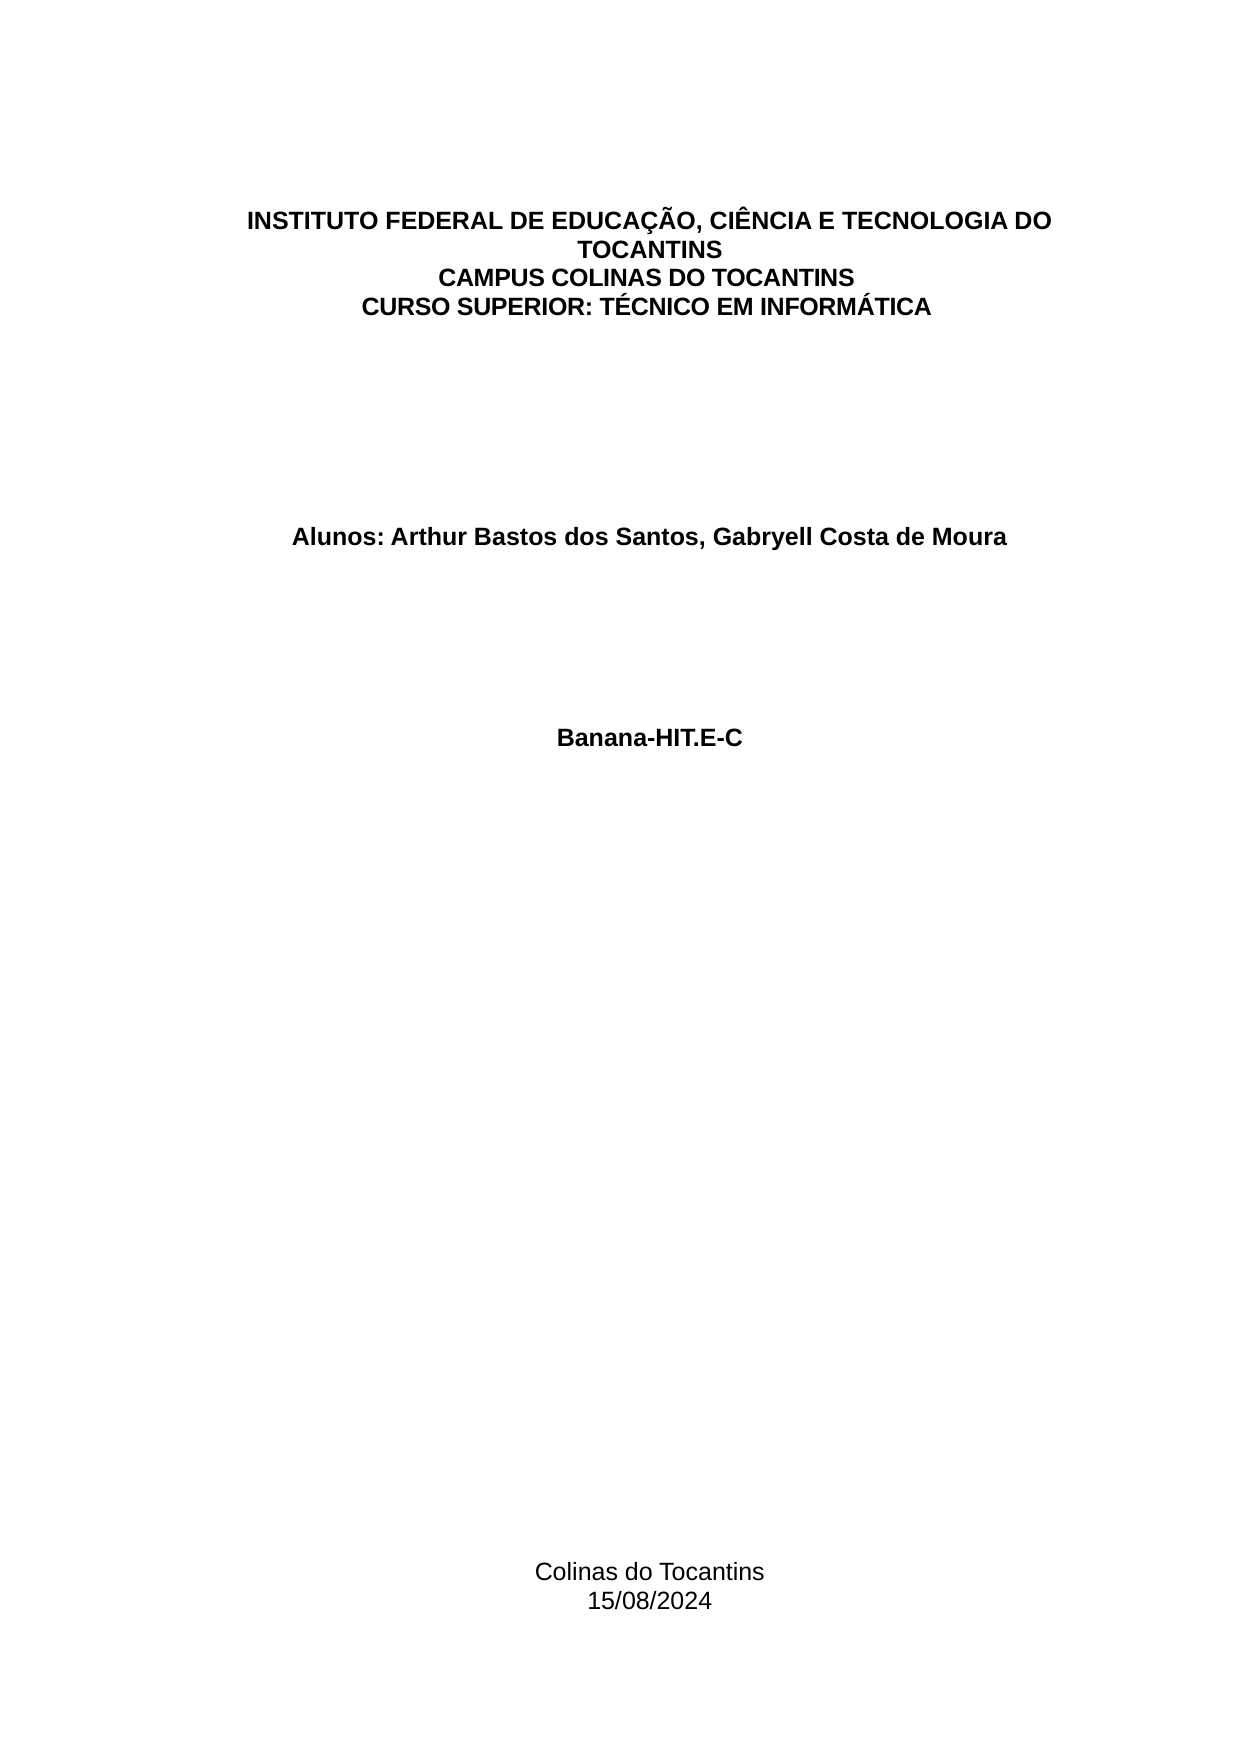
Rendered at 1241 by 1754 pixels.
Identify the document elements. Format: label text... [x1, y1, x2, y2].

text INSTITUTO FEDERAL DE EDUCAÇÃO, CIÊNCIA E TECNOLOGIA DO TOCANTINS [177, 206, 1122, 263]
text Colinas do Tocantins [177, 1557, 1122, 1586]
text 15/08/2024 [177, 1586, 1122, 1615]
text CAMPUS COLINAS DO TOCANTINS [177, 263, 1122, 292]
text CURSO SUPERIOR: TÉCNICO EM INFORMÁTICA [177, 292, 1122, 321]
text Alunos: Arthur Bastos dos Santos, Gabryell Costa de Moura [177, 522, 1122, 551]
text Banana-HIT.E-C [177, 723, 1122, 752]
